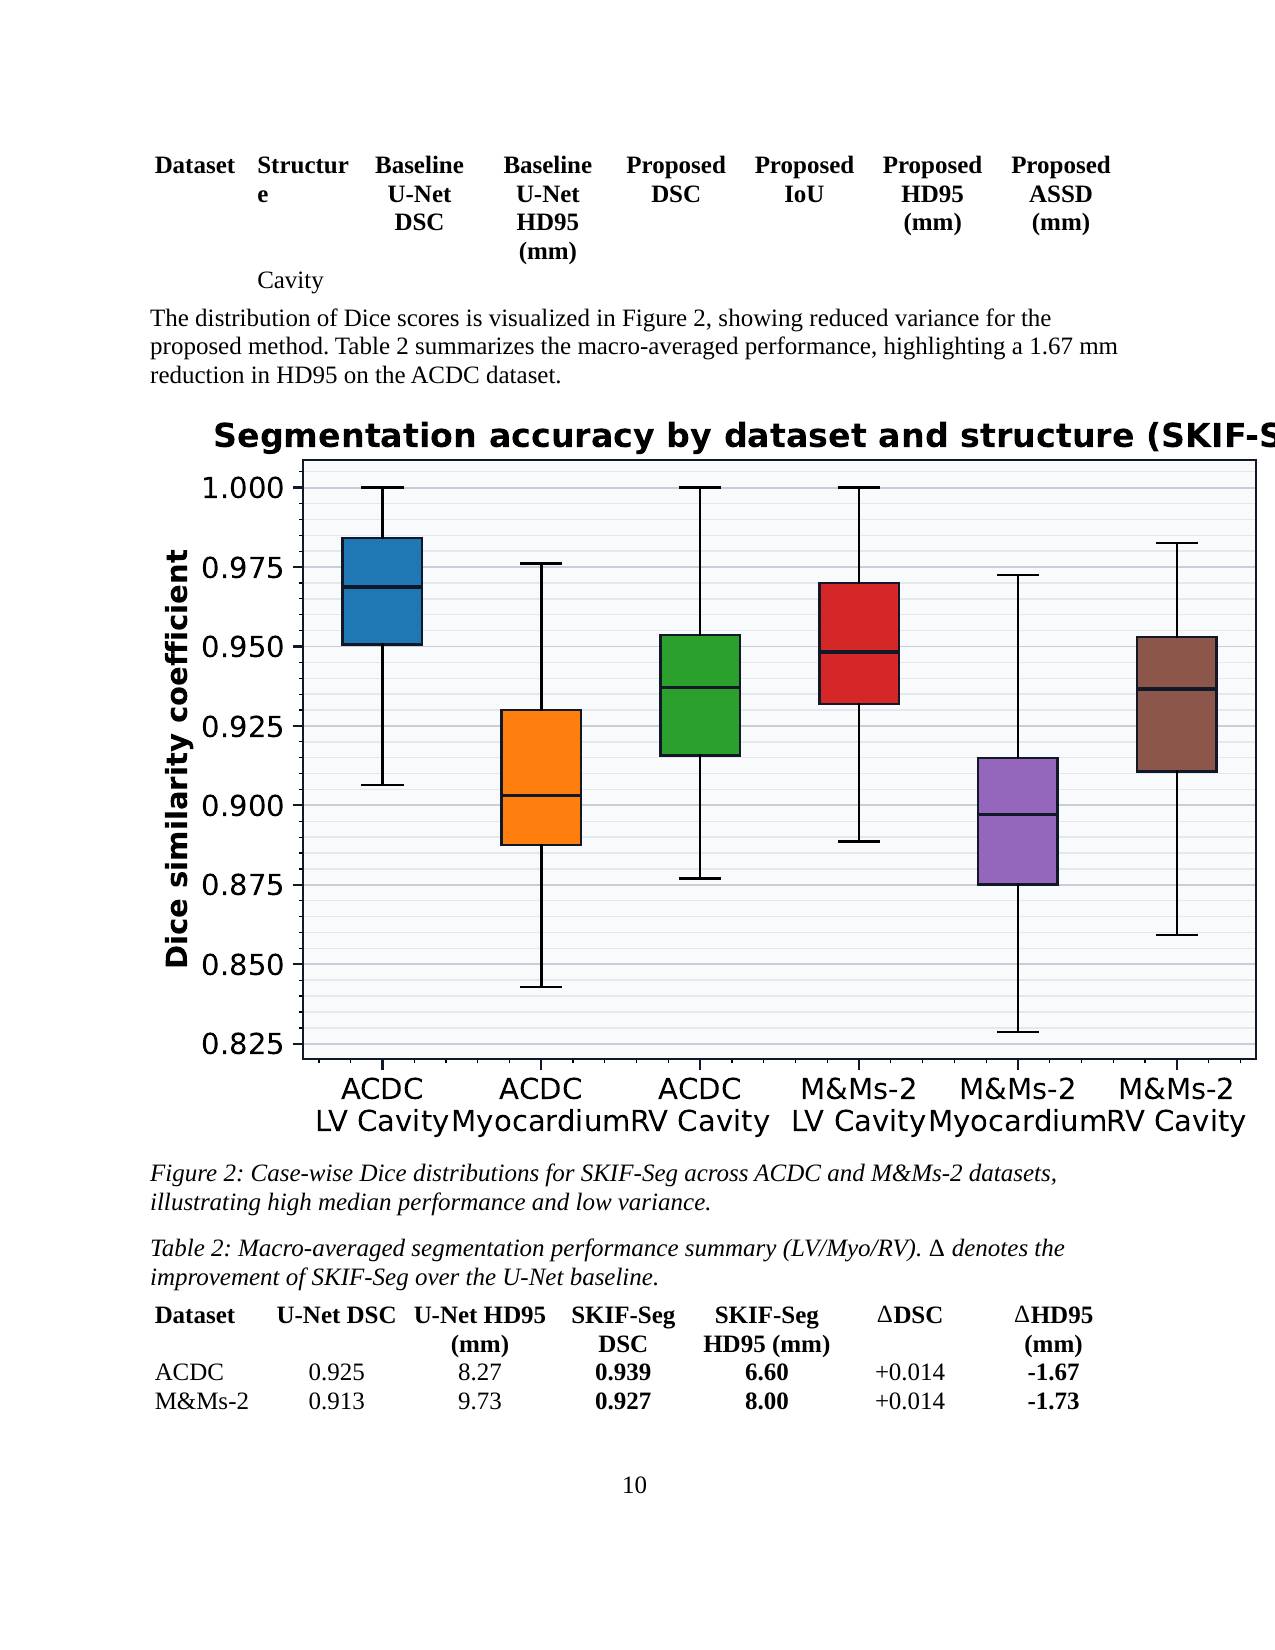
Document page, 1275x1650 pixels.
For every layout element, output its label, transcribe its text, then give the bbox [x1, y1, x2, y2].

table_cell [150, 265, 253, 294]
table_cell 0.939 [551, 1358, 695, 1386]
table_cell -1.67 [982, 1358, 1125, 1386]
table_header Baseline U-Net DSC [355, 150, 483, 265]
text The distribution of Dice scores is visualized in Figure 2, showing reduced variance for the proposed method. Table 2 summarizes the macro-averaged performance, highlighting a 1.67 mm reduction in HD95 on the ACDC dataset. [150, 303, 1125, 389]
table_cell 9.73 [408, 1386, 551, 1415]
table_header U-Net DSC [265, 1300, 408, 1357]
table_header HD95 (mm) [982, 1300, 1125, 1357]
table_header SKIF-Seg HD95 (mm) [695, 1300, 838, 1357]
table_header DSC [838, 1300, 982, 1357]
table_cell 8.27 [408, 1358, 551, 1386]
table_cell [997, 265, 1125, 294]
table_cell [868, 265, 997, 294]
table_cell Cavity [253, 265, 355, 294]
table_cell ACDC [150, 1358, 265, 1386]
text Figure 2: Case-wise Dice distributions for SKIF-Seg across ACDC and M&Ms-2 datasets, illustrating high median performance and low variance. [150, 1153, 1125, 1216]
table_cell -1.73 [982, 1386, 1125, 1415]
table_header Proposed HD95 (mm) [868, 150, 997, 265]
table_cell +0.014 [838, 1386, 982, 1415]
table_cell 6.60 [695, 1358, 838, 1386]
table_cell 8.00 [695, 1386, 838, 1415]
table_header SKIF-Seg DSC [551, 1300, 695, 1357]
table_cell [740, 265, 868, 294]
table_header Baseline U-Net HD95 (mm) [484, 150, 612, 265]
table_cell [484, 265, 612, 294]
table_header Proposed ASSD (mm) [997, 150, 1125, 265]
table_header Dataset [150, 150, 253, 265]
text Table 2: Macro-averaged segmentation performance summary (LV/Myo/RV). denotes the improvement of SKIF-Seg over the U-Net baseline. [150, 1233, 1125, 1291]
table_cell [355, 265, 483, 294]
table_header Dataset [150, 1300, 265, 1357]
table_header Proposed DSC [612, 150, 740, 265]
table_cell [612, 265, 740, 294]
table_cell 0.913 [265, 1386, 408, 1415]
table_cell +0.014 [838, 1358, 982, 1386]
table_header Structure [253, 150, 355, 265]
table_header Proposed IoU [740, 150, 868, 265]
table_header U-Net HD95 (mm) [408, 1300, 551, 1357]
table_cell M&Ms-2 [150, 1386, 265, 1415]
table_cell 0.925 [265, 1358, 408, 1386]
table_cell 0.927 [551, 1386, 695, 1415]
